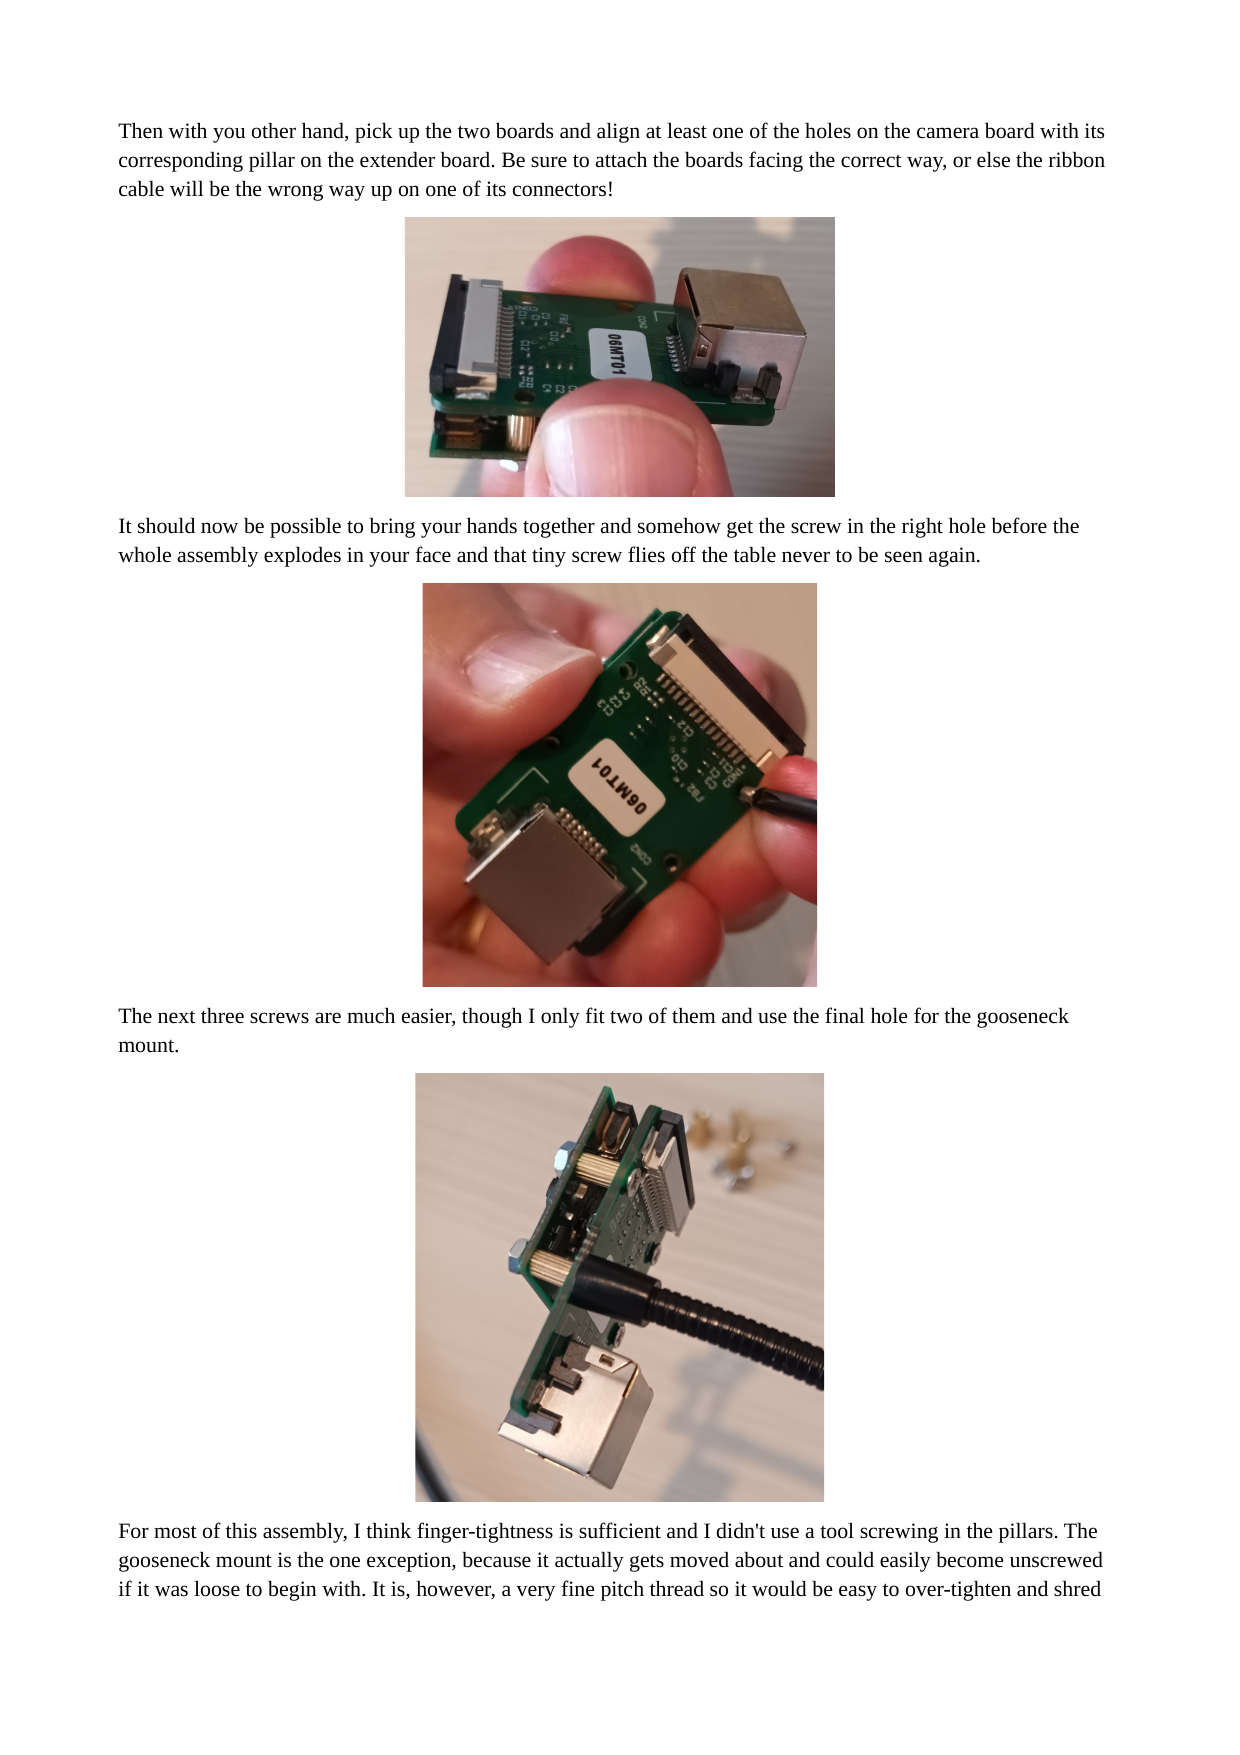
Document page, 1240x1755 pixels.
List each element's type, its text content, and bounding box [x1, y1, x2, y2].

picture [422, 583, 818, 987]
picture [404, 217, 835, 497]
picture [415, 1073, 825, 1502]
text For most of this assembly, I think finger-tightness is sufficient and I didn't use a tool screwing in the pillars. The gooseneck mount is the one exception, because it actually gets moved about and could easily become unscrewed if it was loose to begin with. It is, however, a very fine pitch thread so it would be easy to over-tighten and shred [118, 1518, 1121, 1601]
text The next three screws are much easier, though I only fit two of them and use the final hole for the gooseneck mount. [118, 1003, 1121, 1057]
text Then with you other hand, pick up the two boards and align at least one of the holes on the camera board with its corresponding pillar on the extender board. Be sure to attach the boards facing the correct way, or else the ribbon cable will be the wrong way up on one of its connectors! [118, 118, 1121, 201]
text It should now be possible to bring your hands together and somehow get the screw in the right hole before the whole assembly explodes in your face and that tiny screw flies off the table never to be seen again. [118, 513, 1121, 567]
